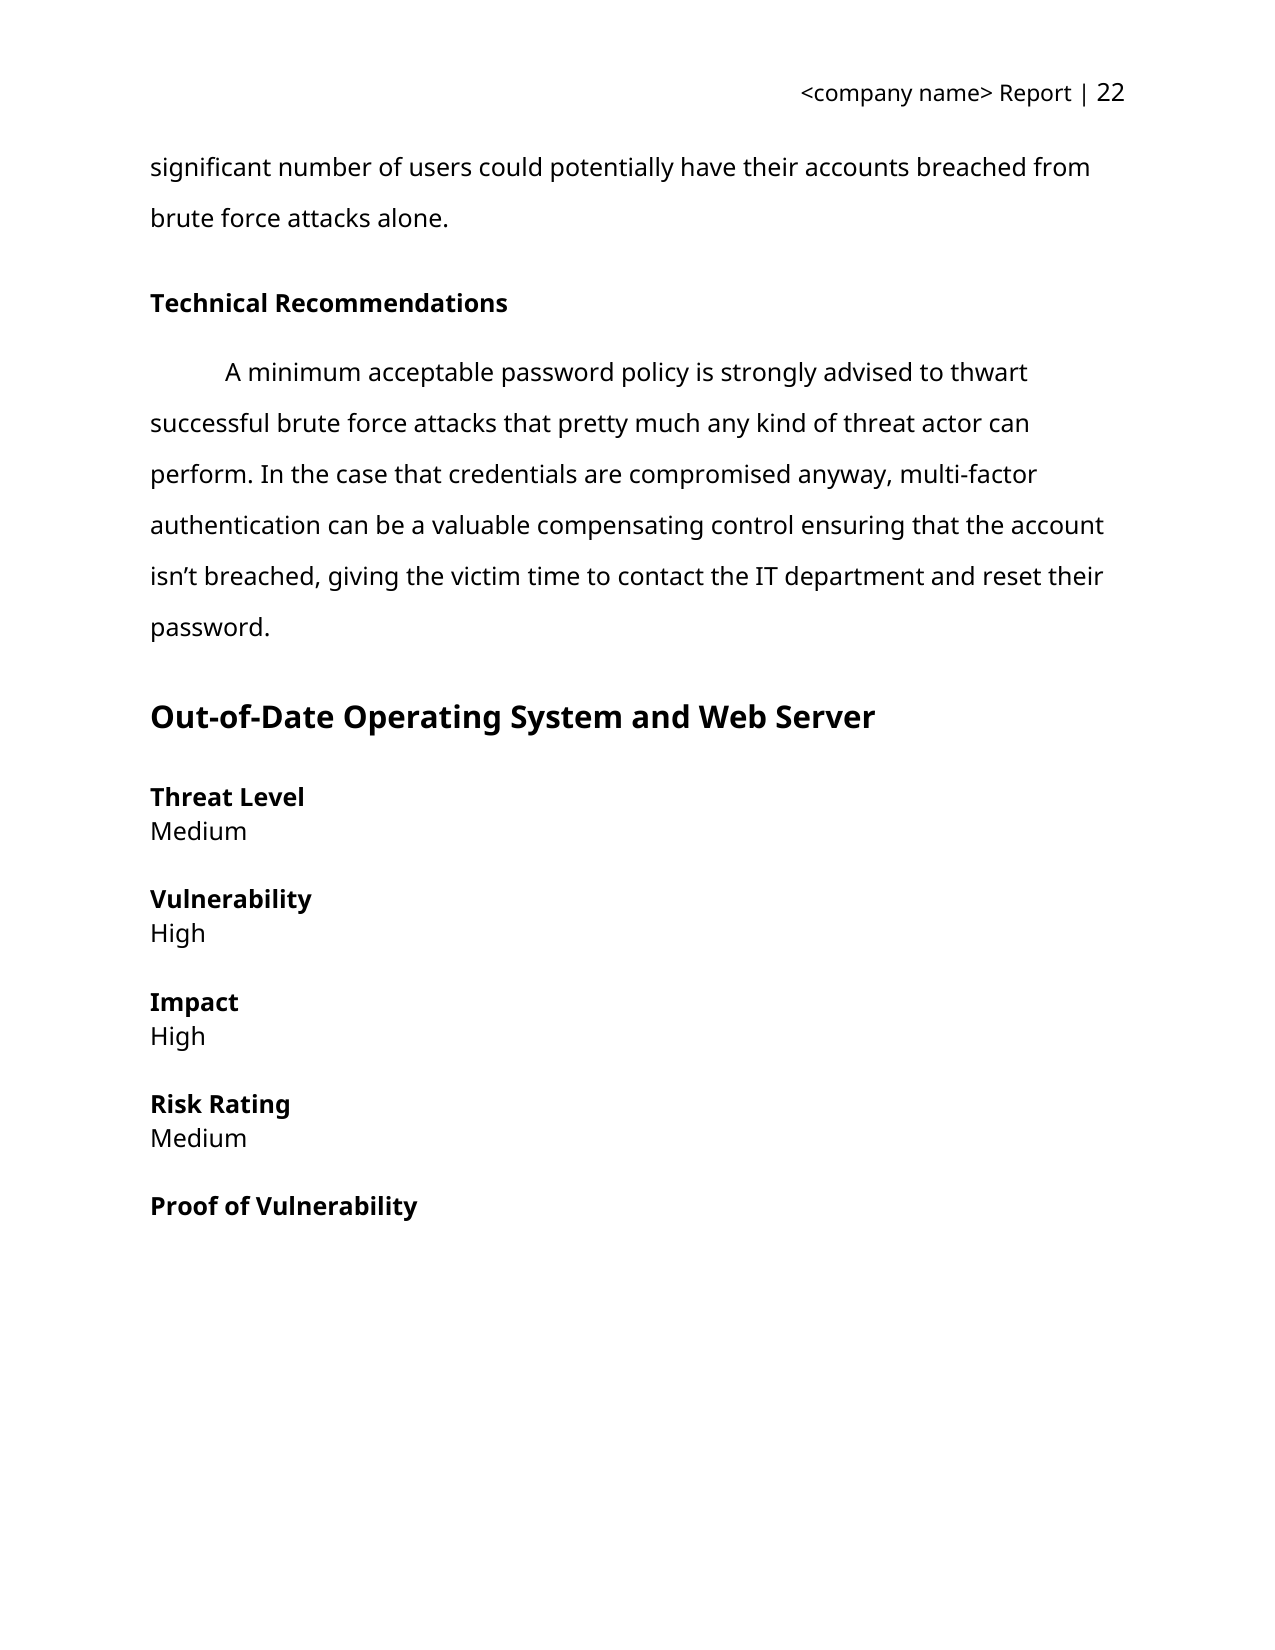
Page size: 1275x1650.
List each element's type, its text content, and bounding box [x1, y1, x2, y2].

text Medium [150, 1120, 1125, 1154]
text Medium [150, 814, 1125, 848]
text High [150, 1018, 1125, 1052]
text A minimum acceptable password policy is strongly advised to thwart successful brute force attacks that pretty much any kind of threat actor can perform. In the case that credentials are compromised anyway, multi-factor authentication can be a valuable compensating control ensuring that the account isn’t breached, giving the victim time to contact the IT department and reset their password. [150, 354, 1125, 643]
text Impact [150, 984, 1125, 1018]
text Vulnerability [150, 882, 1125, 916]
text High [150, 916, 1125, 950]
text Risk Rating [150, 1086, 1125, 1120]
text Technical Recommendations [150, 286, 1125, 320]
text Out-of-Date Operating System and Web Server [150, 694, 1125, 737]
text Threat Level [150, 780, 1125, 814]
text Proof of Vulnerability [150, 1188, 1125, 1223]
text significant number of users could potentially have their accounts breached from brute force attacks alone. [150, 150, 1125, 235]
